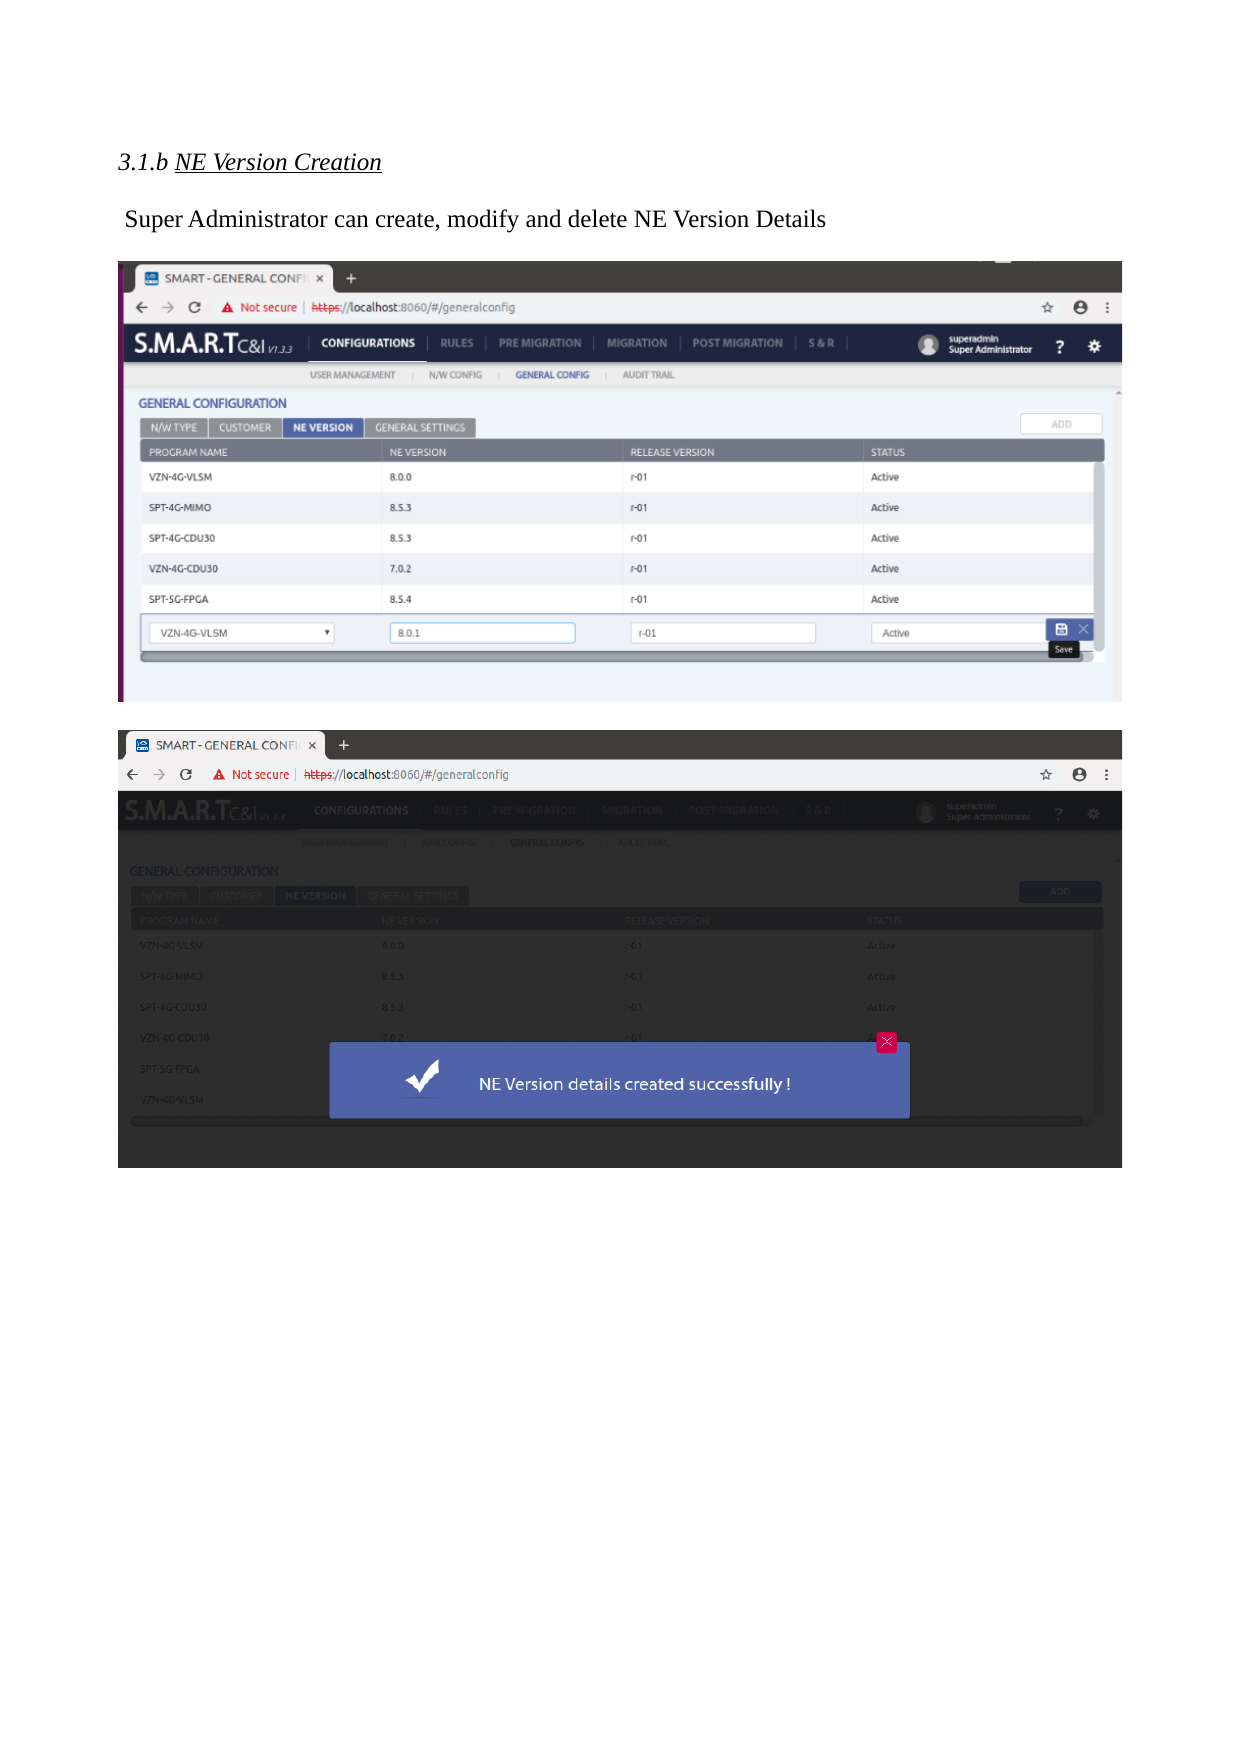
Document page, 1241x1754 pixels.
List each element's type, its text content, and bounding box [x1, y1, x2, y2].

text 3.1.b NE Version Creation [118, 147, 1122, 176]
picture [118, 261, 1123, 702]
text Super Administrator can create, modify and delete NE Version Details [118, 204, 1122, 233]
picture [118, 730, 1123, 1168]
